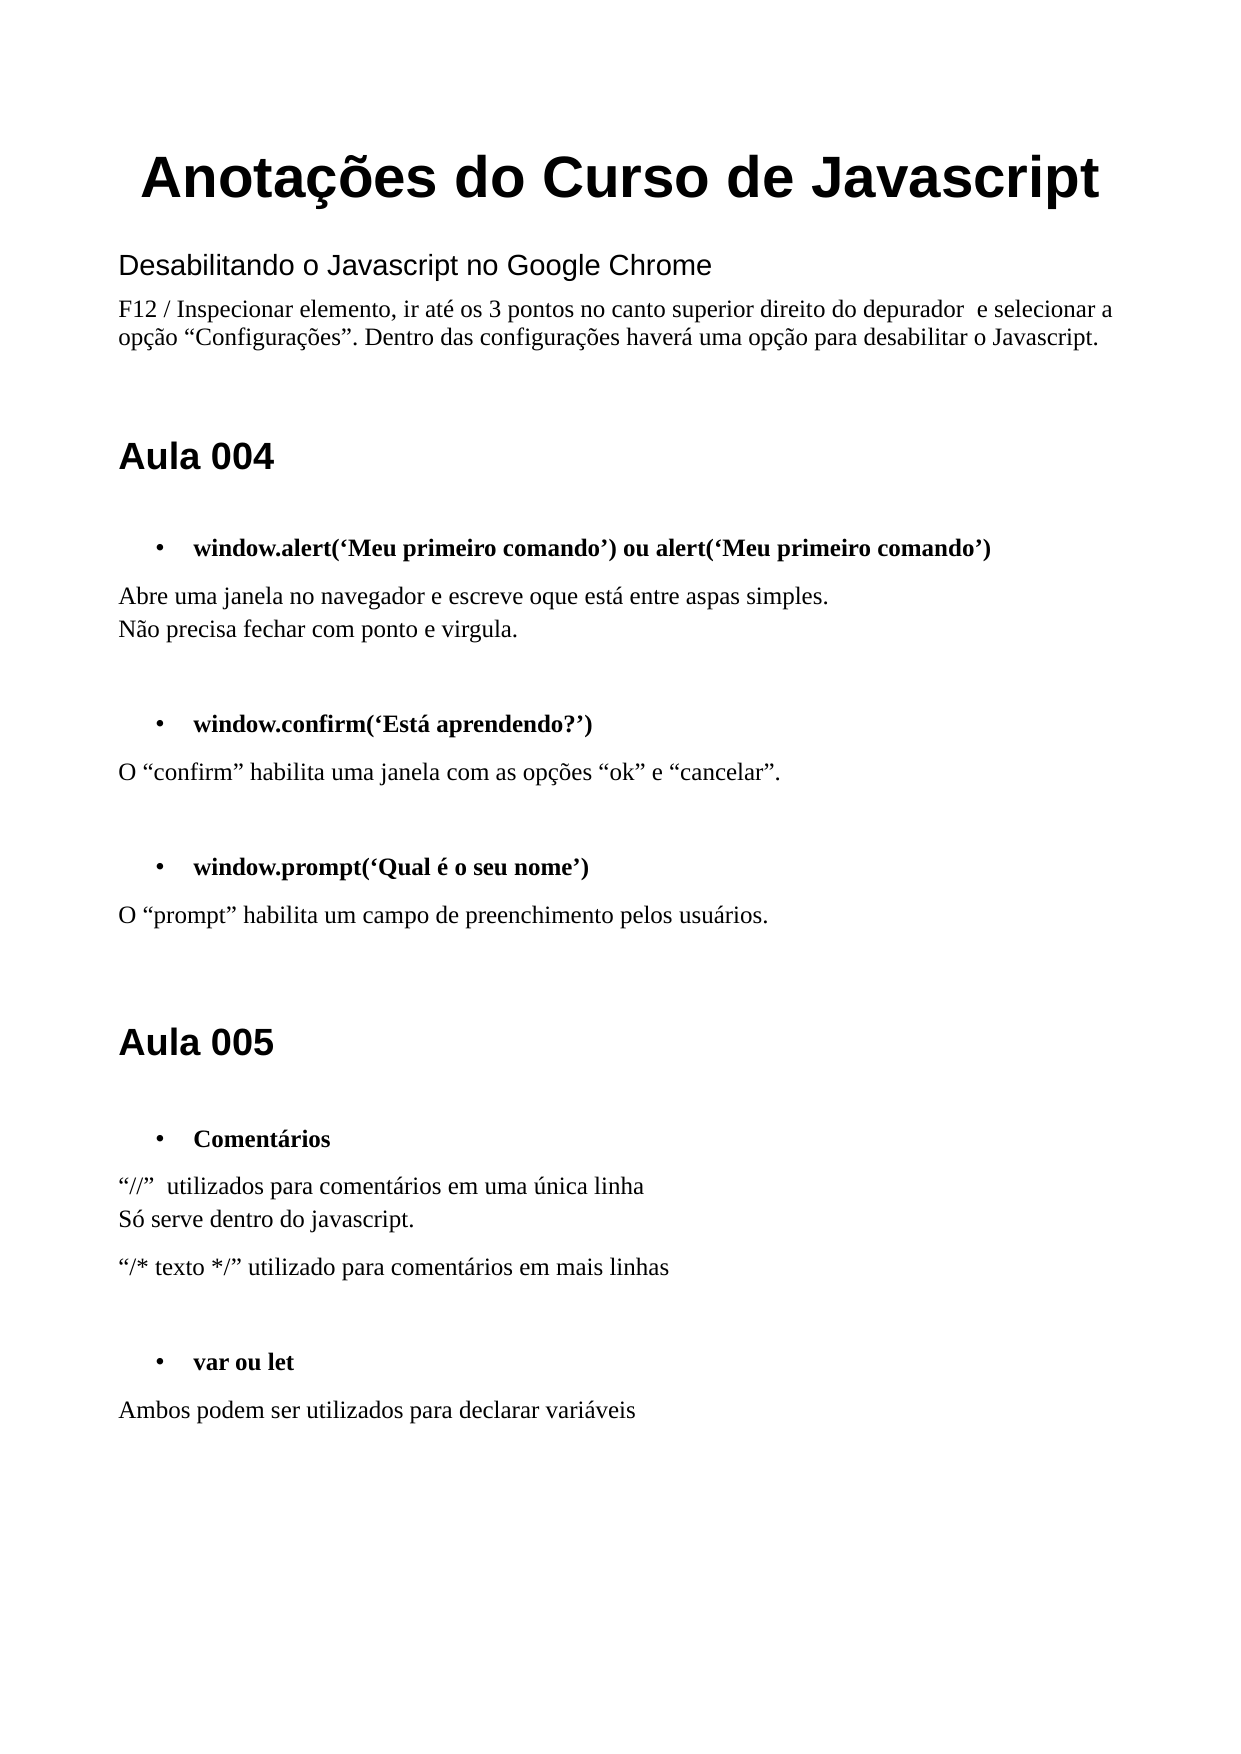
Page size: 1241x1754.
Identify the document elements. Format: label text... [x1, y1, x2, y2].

text O “confirm” habilita uma janela com as opções “ok” e “cancelar”. [118, 757, 1122, 786]
subtitle Desabilitando o Javascript no Google Chrome [118, 248, 1122, 281]
text “/* texto */” utilizado para comentários em mais linhas [118, 1252, 1122, 1281]
title Anotações do Curso de Javascript [118, 143, 1122, 210]
text O “prompt” habilita um campo de preenchimento pelos usuários. [118, 900, 1122, 928]
list var ou let [156, 1347, 1122, 1376]
subtitle Aula 004 [118, 434, 1122, 521]
list window.alert(‘Meu primeiro comando’) ou alert(‘Meu primeiro comando’) [156, 533, 1122, 562]
list Comentários [156, 1124, 1122, 1152]
text “//” utilizados para comentários em uma única linha Só serve dentro do javascript. [118, 1171, 1122, 1233]
text Abre uma janela no navegador e escreve oque está entre aspas simples. Não precisa fechar com ponto e virgula. [118, 581, 1122, 643]
list window.confirm(‘Está aprendendo?’) [156, 709, 1122, 738]
list window.prompt(‘Qual é o seu nome’) [156, 852, 1122, 881]
text F12 / Inspecionar elemento, ir até os 3 pontos no canto superior direito do depurador e selecionar a opção “Configurações”. Dentro das configurações haverá uma opção para desabilitar o Javascript. [118, 294, 1122, 351]
text Ambos podem ser utilizados para declarar variáveis [118, 1395, 1122, 1423]
subtitle Aula 005 [118, 1020, 1122, 1064]
